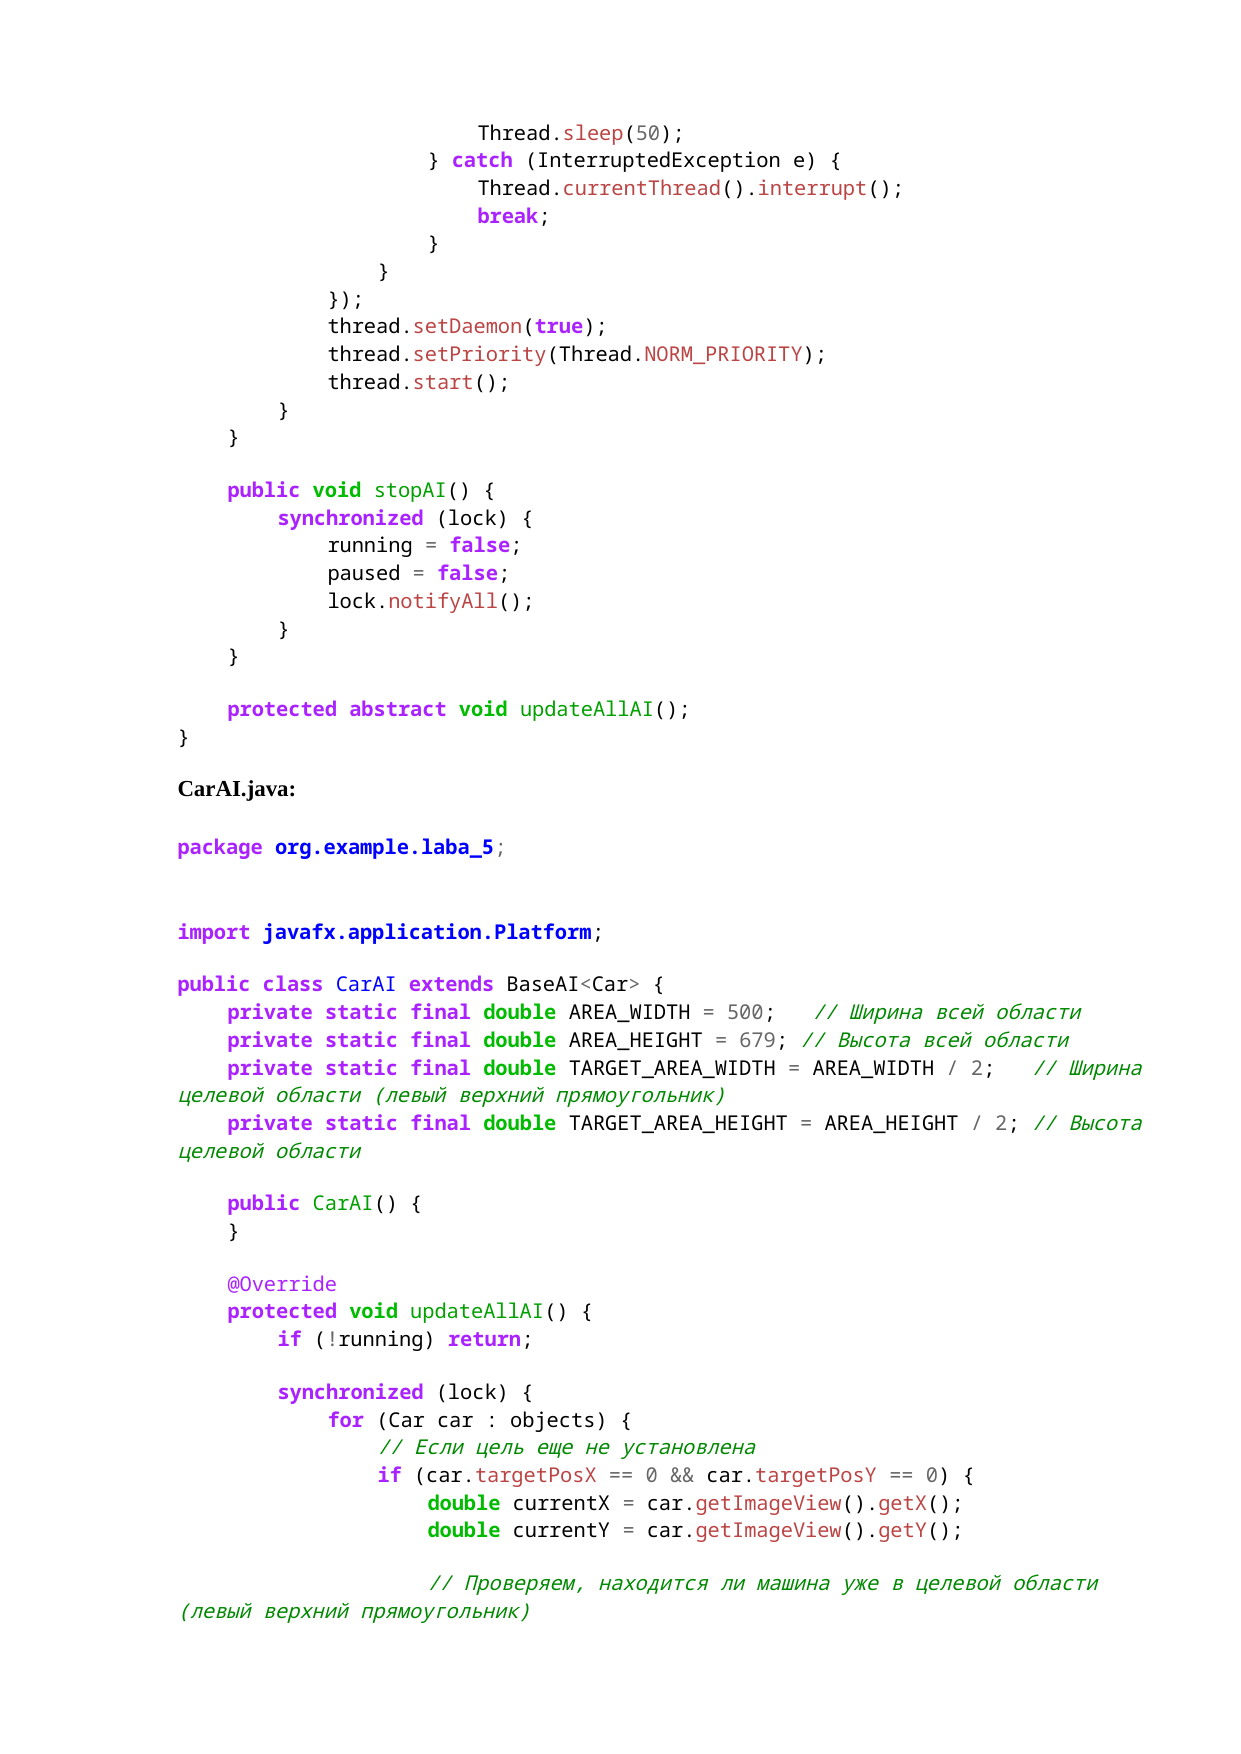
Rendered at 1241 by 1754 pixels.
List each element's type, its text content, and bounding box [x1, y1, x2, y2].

text for (Car car : objects) { [177, 1405, 1152, 1433]
text thread.start(); [177, 367, 1152, 395]
text private static final double AREA_WIDTH = 500; // Ширина всей области [177, 998, 1152, 1025]
text public class CarAI extends BaseAI<Car> { [177, 970, 1152, 998]
text lock.notifyAll(); [177, 586, 1152, 614]
text // Если цель еще не установлена [177, 1433, 1152, 1461]
text } [177, 1217, 1152, 1244]
text if (car.targetPosX == 0 && car.targetPosY == 0) { [177, 1461, 1152, 1488]
text } [177, 395, 1152, 423]
text if (!running) return; [177, 1325, 1152, 1352]
text public void stopAI() { [177, 476, 1152, 503]
text double currentX = car.getImageView().getX(); [177, 1488, 1152, 1516]
text public CarAI() { [177, 1189, 1152, 1217]
text private static final double AREA_HEIGHT = 679; // Высота всей области [177, 1025, 1152, 1053]
text } [177, 722, 1152, 750]
text } [177, 229, 1152, 257]
text thread.setDaemon(true); [177, 312, 1152, 340]
text @Override [177, 1269, 1152, 1297]
text Thread.sleep(50); [177, 118, 1152, 146]
text } [177, 614, 1152, 642]
text break; [177, 201, 1152, 229]
text CarAI.java: [177, 775, 1152, 801]
text private static final double TARGET_AREA_HEIGHT = AREA_HEIGHT / 2; // Высота целевой области [177, 1108, 1152, 1164]
text paused = false; [177, 559, 1152, 586]
text running = false; [177, 531, 1152, 559]
text } catch (InterruptedException e) { [177, 146, 1152, 173]
text } [177, 423, 1152, 451]
text } [177, 642, 1152, 669]
text protected void updateAllAI() { [177, 1297, 1152, 1325]
text thread.setPriority(Thread.NORM_PRIORITY); [177, 340, 1152, 367]
text protected abstract void updateAllAI(); [177, 694, 1152, 722]
text synchronized (lock) { [177, 1377, 1152, 1405]
text private static final double TARGET_AREA_WIDTH = AREA_WIDTH / 2; // Ширина целевой области (левый верхний прямоугольник) [177, 1053, 1152, 1108]
text } [177, 257, 1152, 284]
text }); [177, 284, 1152, 312]
text // Проверяем, находится ли машина уже в целевой области (левый верхний прямоугольник) [177, 1569, 1152, 1624]
text double currentY = car.getImageView().getY(); [177, 1516, 1152, 1544]
text Thread.currentThread().interrupt(); [177, 173, 1152, 201]
text synchronized (lock) { [177, 503, 1152, 531]
text import javafx.application.Platform; [177, 917, 1152, 945]
text package org.example.laba_5; [177, 833, 1152, 861]
